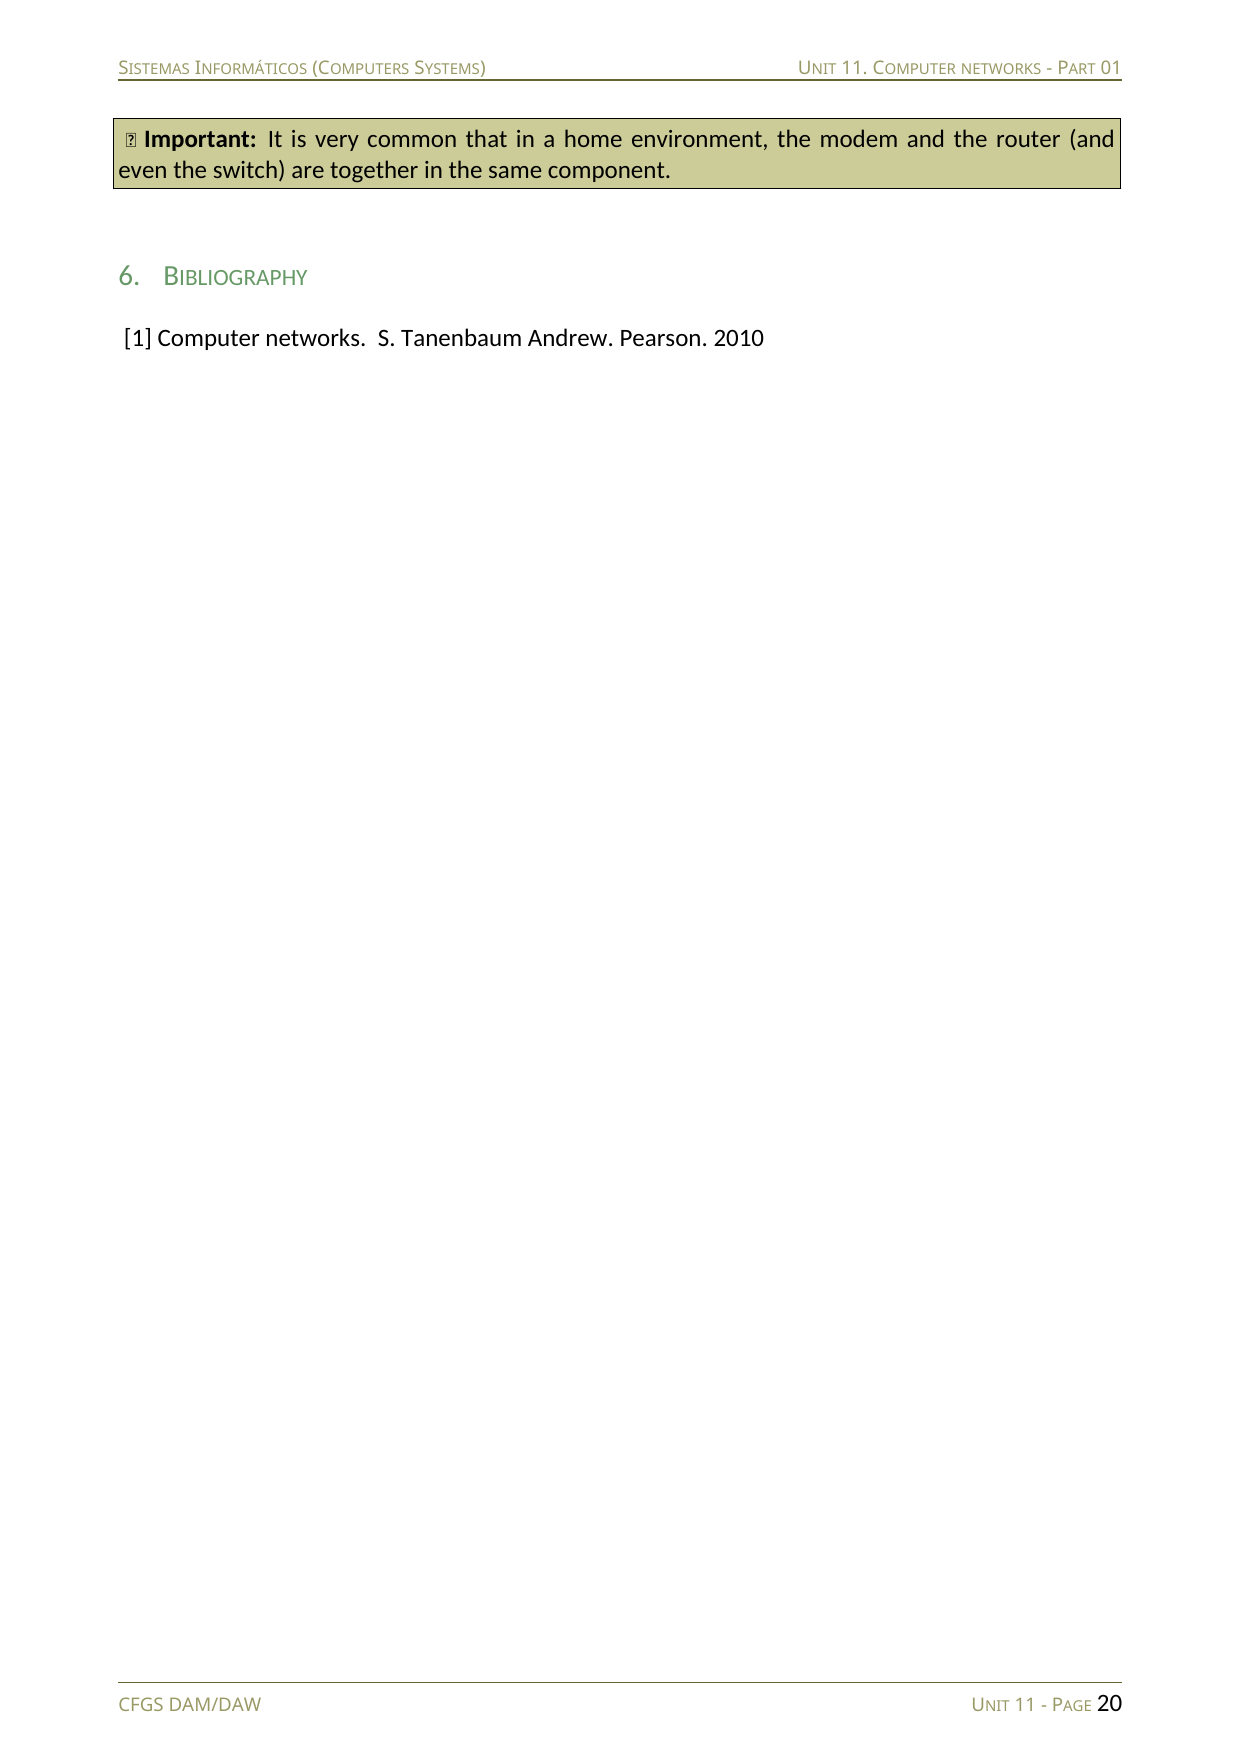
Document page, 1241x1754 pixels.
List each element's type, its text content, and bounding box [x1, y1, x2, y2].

text 📖 Important: It is very common that in a home environment, the modem and the router (and even the switch) are together in the same component. [114, 119, 1120, 188]
subtitle Bibliography [118, 257, 1122, 292]
text [1] Computer networks. S. Tanenbaum Andrew. Pearson. 2010 [118, 322, 1122, 353]
